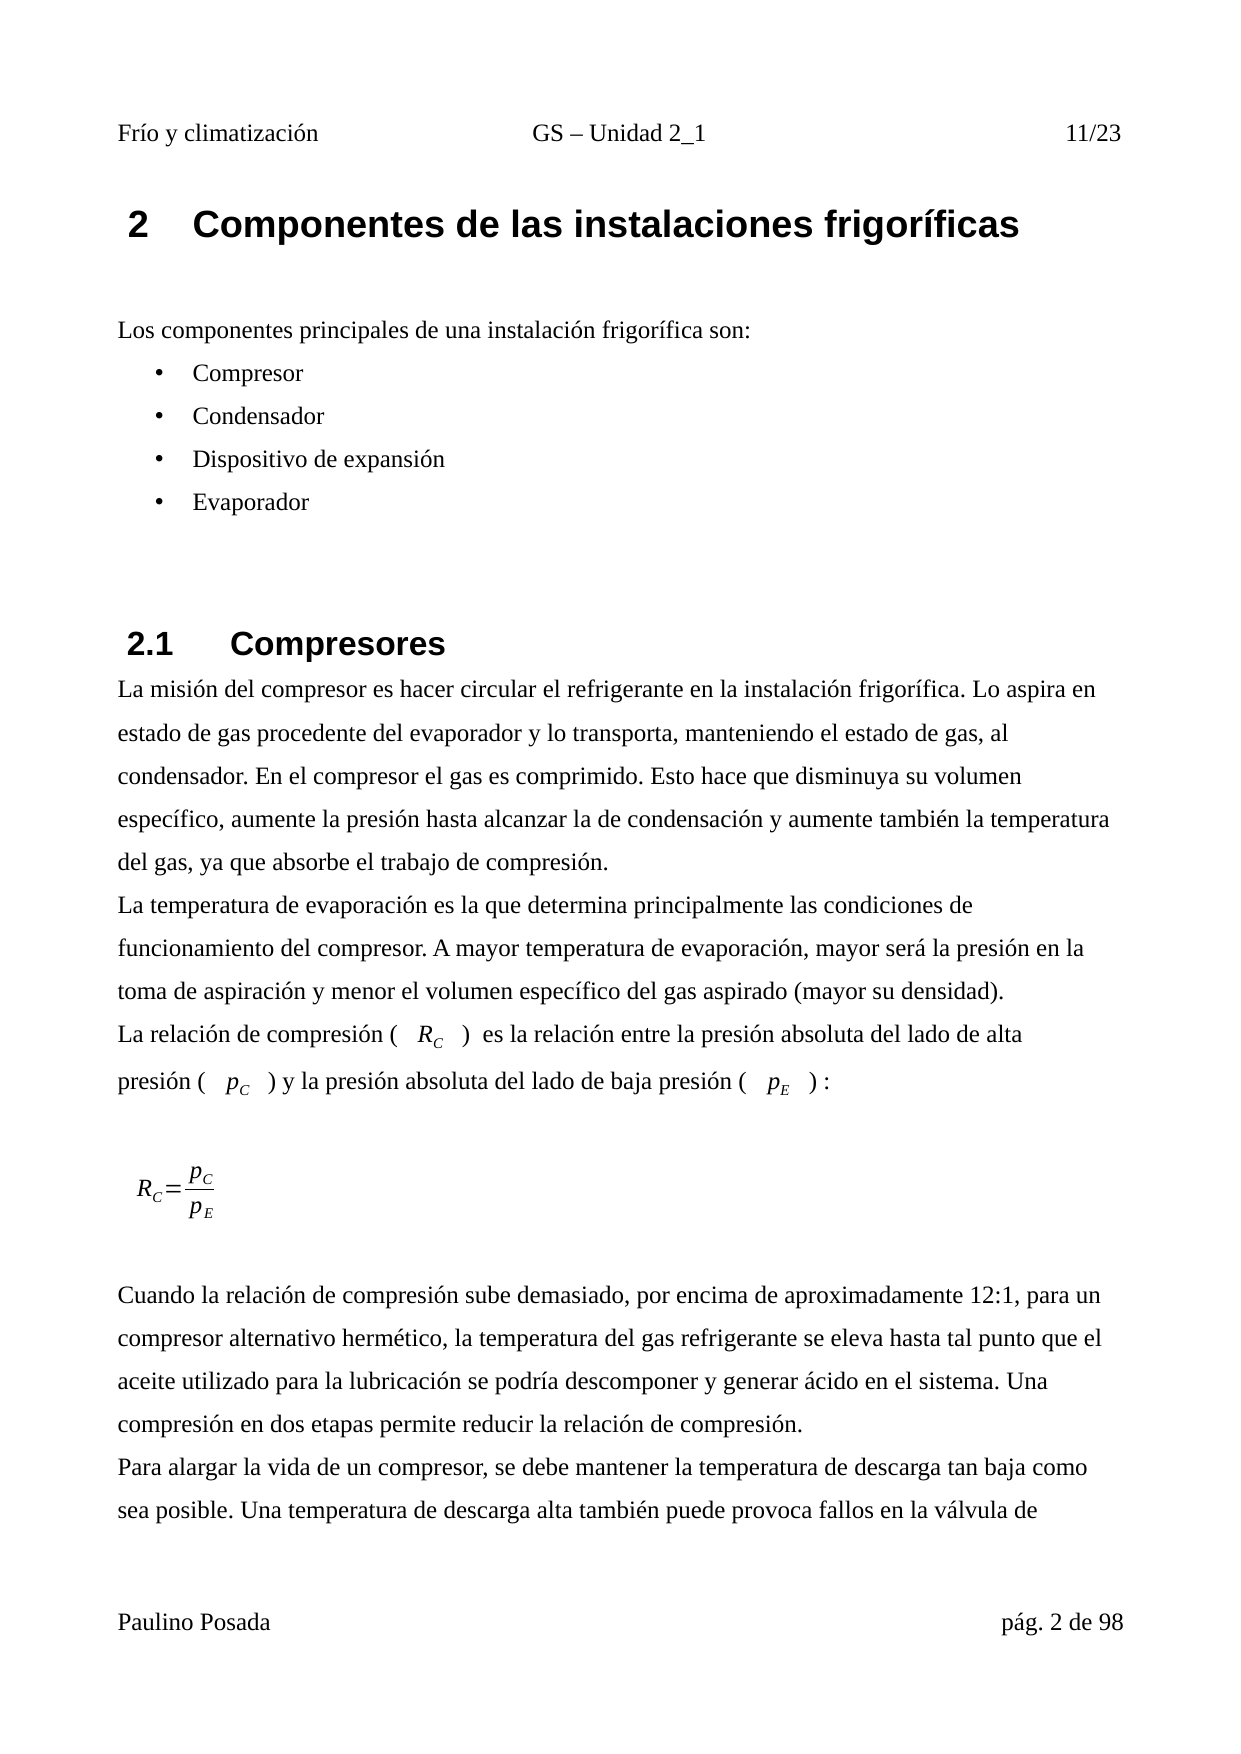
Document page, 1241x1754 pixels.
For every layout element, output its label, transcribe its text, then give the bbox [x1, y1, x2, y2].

text La misión del compresor es hacer circular el refrigerante en la instalación frigorífica. Lo aspira en estado de gas procedente del evaporador y lo transporta, manteniendo el estado de gas, al condensador. En el compresor el gas es comprimido. Esto hace que disminuya su volumen específico, aumente la presión hasta alcanzar la de condensación y aumente también la temperatura del gas, ya que absorbe el trabajo de compresión. [117, 674, 1123, 876]
subtitle Componentes de las instalaciones frigoríficas [117, 201, 1123, 245]
list Compresor [155, 358, 1123, 387]
text Los componentes principales de una instalación frigorífica son: [117, 315, 1123, 344]
list Dispositivo de expansión [155, 444, 1123, 473]
text Para alargar la vida de un compresor, se debe mantener la temperatura de descarga tan baja como sea posible. Una temperatura de descarga alta también puede provoca fallos en la válvula de [117, 1452, 1123, 1524]
text presión () y la presión absoluta del lado de baja presión () : [117, 1066, 1123, 1099]
list Condensador [155, 401, 1123, 430]
text La temperatura de evaporación es la que determina principalmente las condiciones de funcionamiento del compresor. A mayor temperatura de evaporación, mayor será la presión en la toma de aspiración y menor el volumen específico del gas aspirado (mayor su densidad). [117, 890, 1123, 1005]
subtitle Compresores [117, 623, 1123, 662]
text La relación de compresión () es la relación entre la presión absoluta del lado de alta [117, 1019, 1123, 1052]
list Evaporador [155, 487, 1123, 516]
text Cuando la relación de compresión sube demasiado, por encima de aproximadamente 12:1, para un compresor alternativo hermético, la temperatura del gas refrigerante se eleva hasta tal punto que el aceite utilizado para la lubricación se podría descomponer y generar ácido en el sistema. Una compresión en dos etapas permite reducir la relación de compresión. [117, 1280, 1123, 1438]
